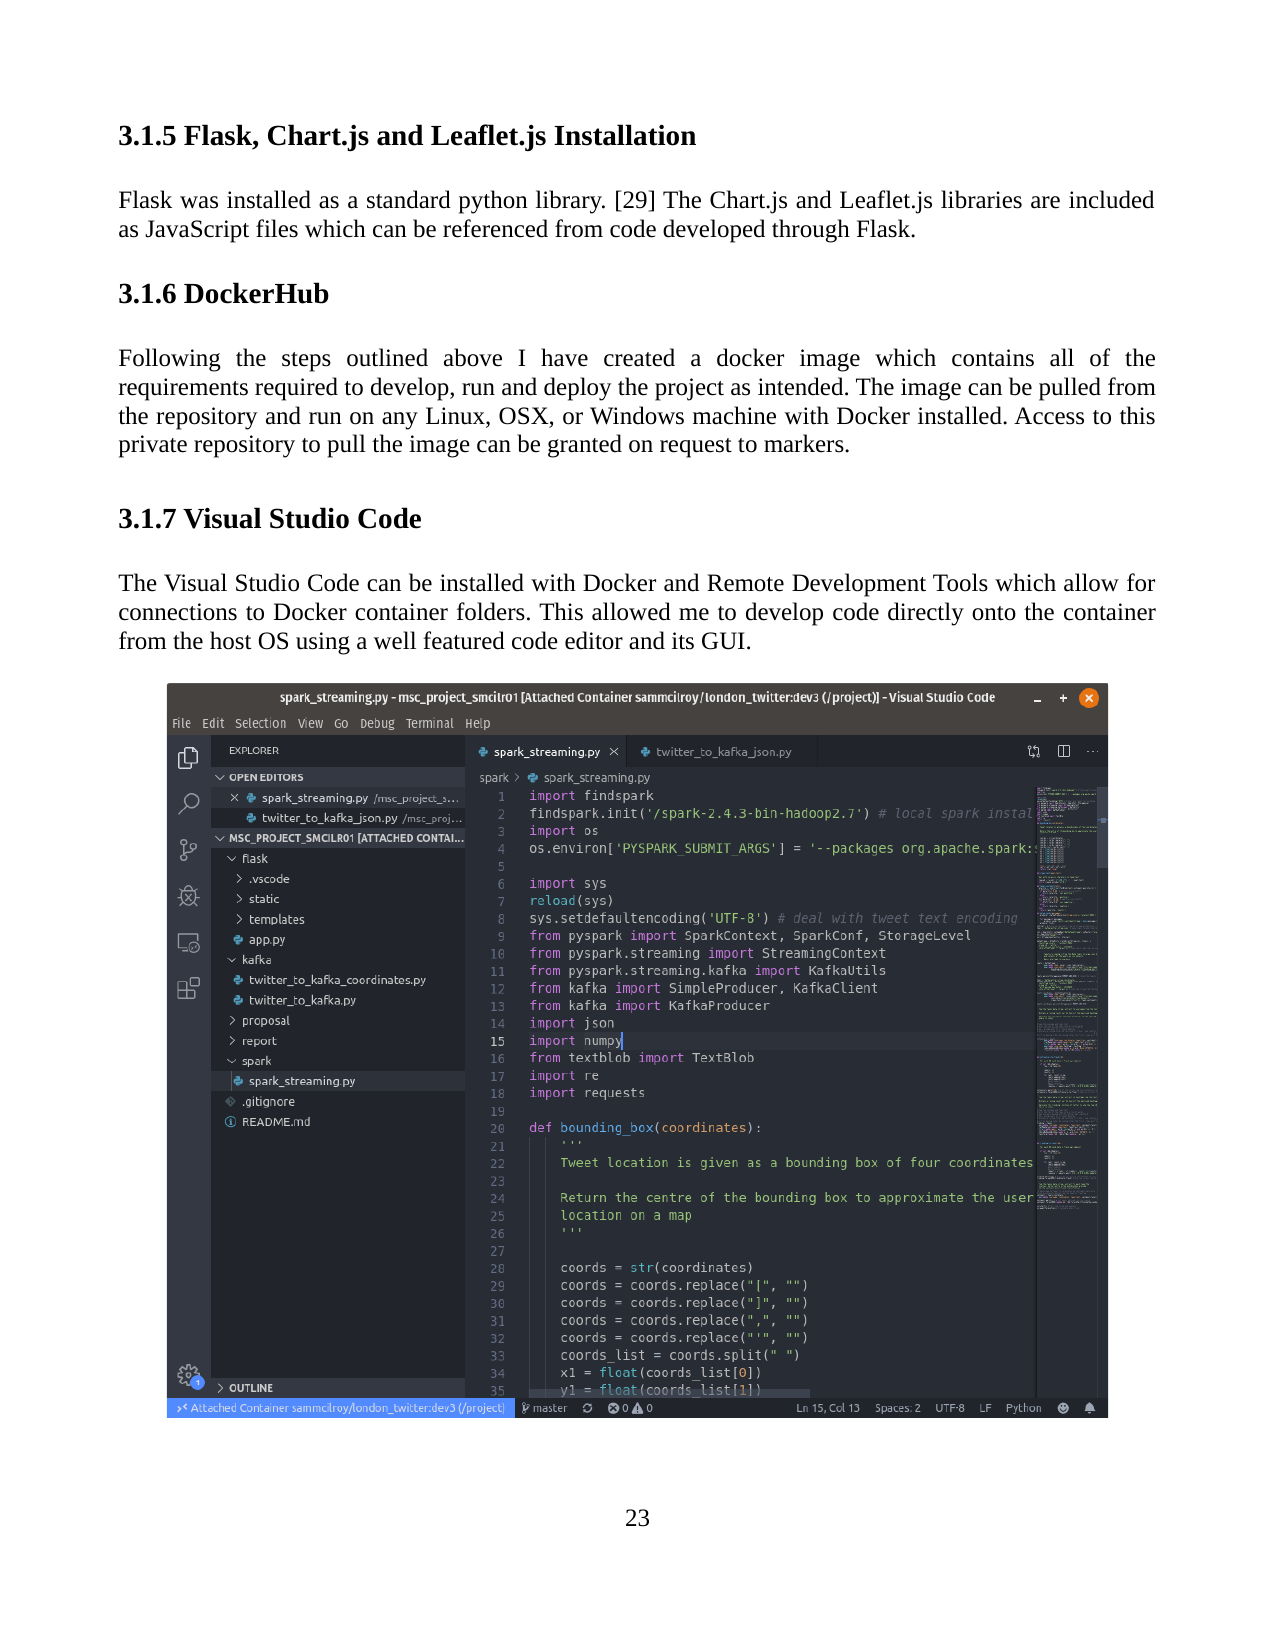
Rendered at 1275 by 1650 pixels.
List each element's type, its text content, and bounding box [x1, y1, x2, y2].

text The Visual Studio Code can be installed with Docker and Remote Development Tools which allow for connections to Docker container folders. This allowed me to develop code directly onto the container from the host OS using a well featured code editor and its GUI. [118, 568, 1157, 655]
text Following the steps outlined above I have created a docker image which contains all of the requirements required to develop, run and deploy the project as intended. The image can be pulled from the repository and run on any Linux, OSX, or Windows machine with Docker installed. Access to this private repository to pull the image can be granted on request to markers. [118, 343, 1157, 458]
text 3.1.5 Flask, Chart.js and Leaflet.js Installation [118, 118, 1157, 152]
text 3.1.6 DockerHub [118, 276, 1157, 310]
text Flask was installed as a standard python library. [29] The Chart.js and Leaflet.js libraries are included as JavaScript files which can be referenced from code developed through Flask. [118, 185, 1157, 243]
text 3.1.7 Visual Studio Code [118, 501, 1157, 535]
picture [166, 683, 1109, 1418]
